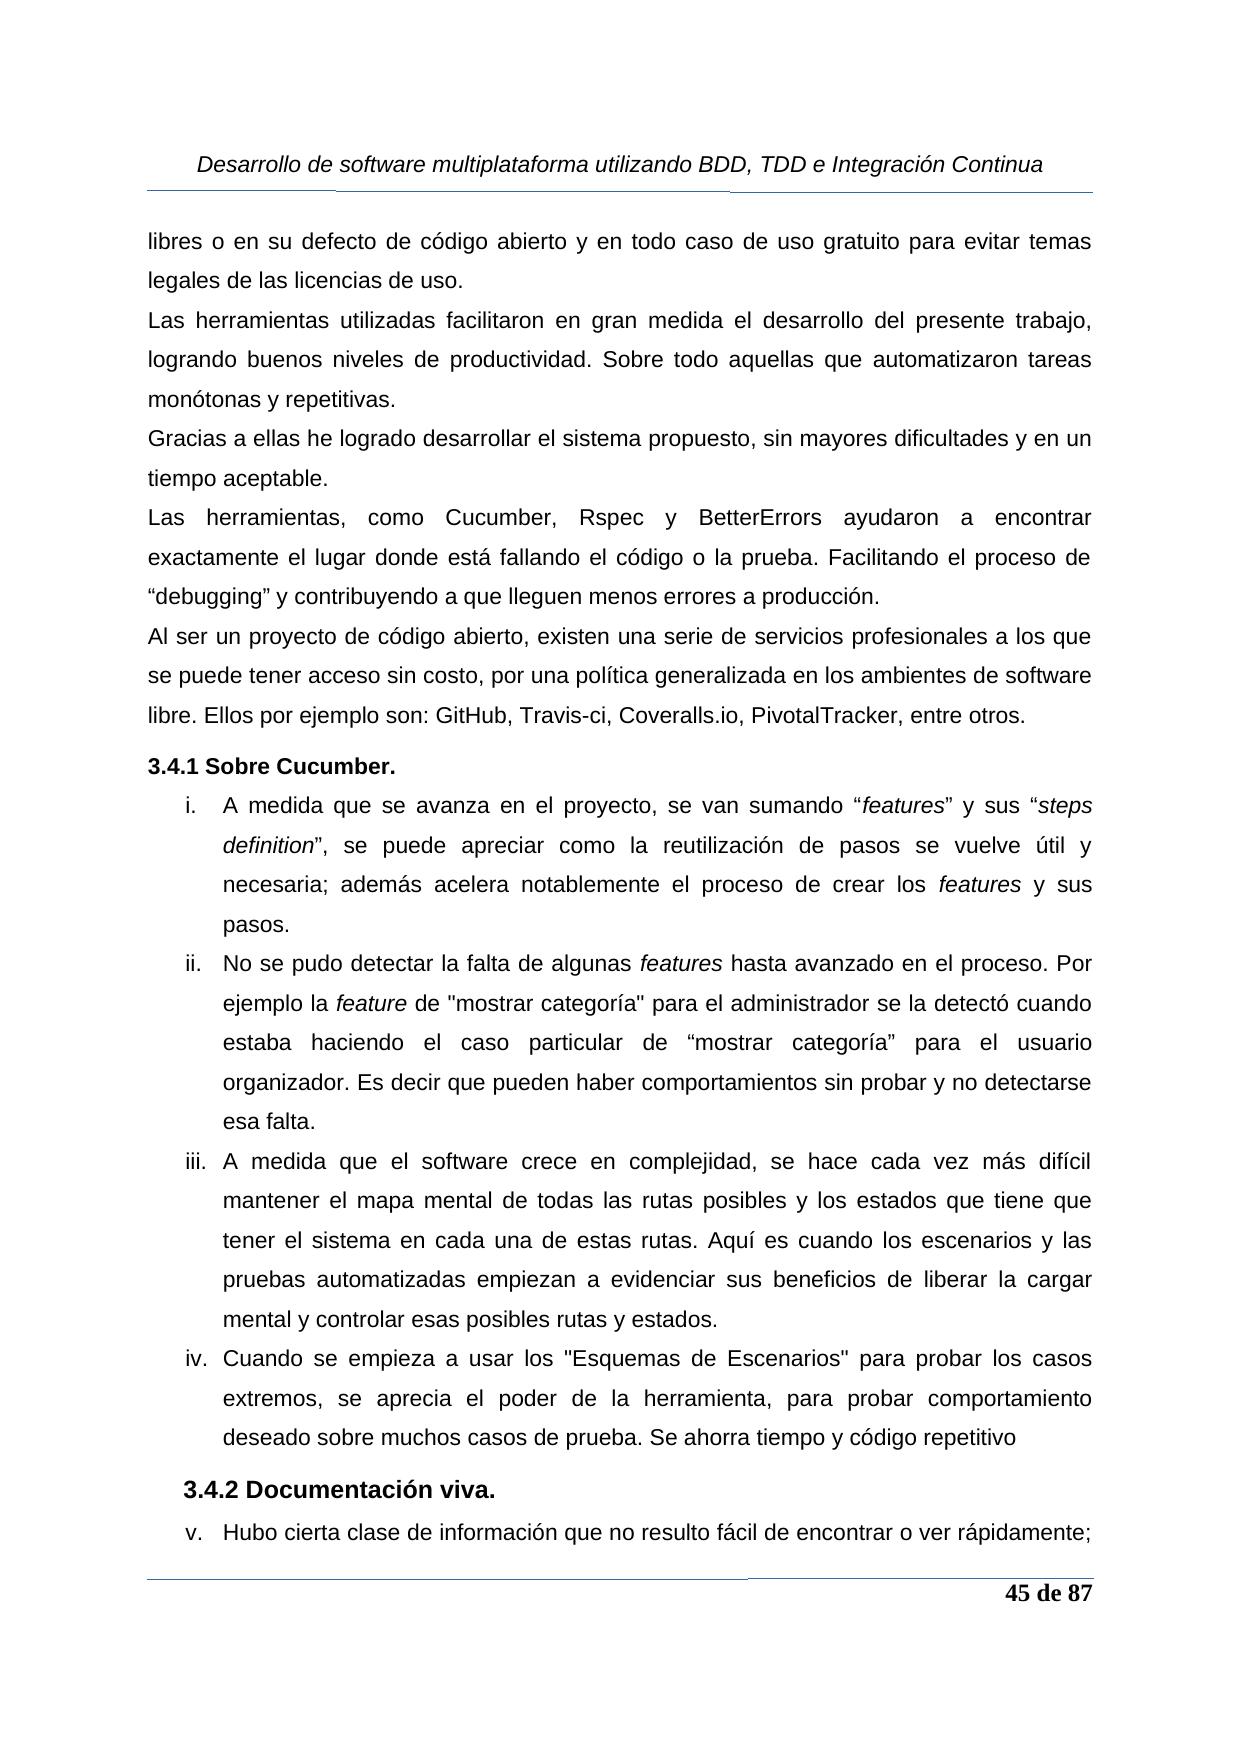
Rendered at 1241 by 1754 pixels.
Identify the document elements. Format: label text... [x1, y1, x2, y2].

text Al ser un proyecto de código abierto, existen una serie de servicios profesionales a los que se puede tener acceso sin costo, por una política generalizada en los ambientes de software libre. Ellos por ejemplo son: GitHub, Travis-ci, Coveralls.io, PivotalTracker, entre otros. [148, 623, 1093, 728]
text Las herramientas, como Cucumber, Rspec y BetterErrors ayudaron a encontrar exactamente el lugar donde está fallando el código o la prueba. Facilitando el proceso de “debugging” y contribuyendo a que lleguen menos errores a producción. [148, 504, 1093, 609]
list Hubo cierta clase de información que no resulto fácil de encontrar o ver rápidamente; [185, 1518, 1093, 1545]
text libres o en su defecto de código abierto y en todo caso de uso gratuito para evitar temas legales de las licencias de uso. [148, 228, 1093, 294]
list A medida que el software crece en complejidad, se hace cada vez más difícil mantener el mapa mental de todas las rutas posibles y los estados que tiene que tener el sistema en cada una de estas rutas. Aquí es cuando los escenarios y las pruebas automatizadas empiezan a evidenciar sus beneficios de liberar la cargar mental y controlar esas posibles rutas y estados. [185, 1148, 1093, 1332]
text Las herramientas utilizadas facilitaron en gran medida el desarrollo del presente trabajo, logrando buenos niveles de productividad. Sobre todo aquellas que automatizaron tareas monótonas y repetitivas. [148, 307, 1093, 412]
list 3.4.2 Documentación viva. [148, 1475, 1093, 1504]
list No se pudo detectar la falta de algunas features hasta avanzado en el proceso. Por ejemplo la feature de "mostrar categoría" para el administrador se la detectó cuando estaba haciendo el caso particular de “mostrar categoría” para el usuario organizador. Es decir que pueden haber comportamientos sin probar y no detectarse esa falta. [185, 950, 1093, 1134]
text 3.4.1 Sobre Cucumber. [148, 753, 1093, 779]
list Cuando se empieza a usar los "Esquemas de Escenarios" para probar los casos extremos, se aprecia el poder de la herramienta, para probar comportamiento deseado sobre muchos casos de prueba. Se ahorra tiempo y código repetitivo [185, 1345, 1093, 1450]
text Gracias a ellas he logrado desarrollar el sistema propuesto, sin mayores dificultades y en un tiempo aceptable. [148, 425, 1093, 491]
list A medida que se avanza en el proyecto, se van sumando “features” y sus “steps definition”, se puede apreciar como la reutilización de pasos se vuelve útil y necesaria; además acelera notablemente el proceso de crear los features y sus pasos. [185, 792, 1093, 937]
